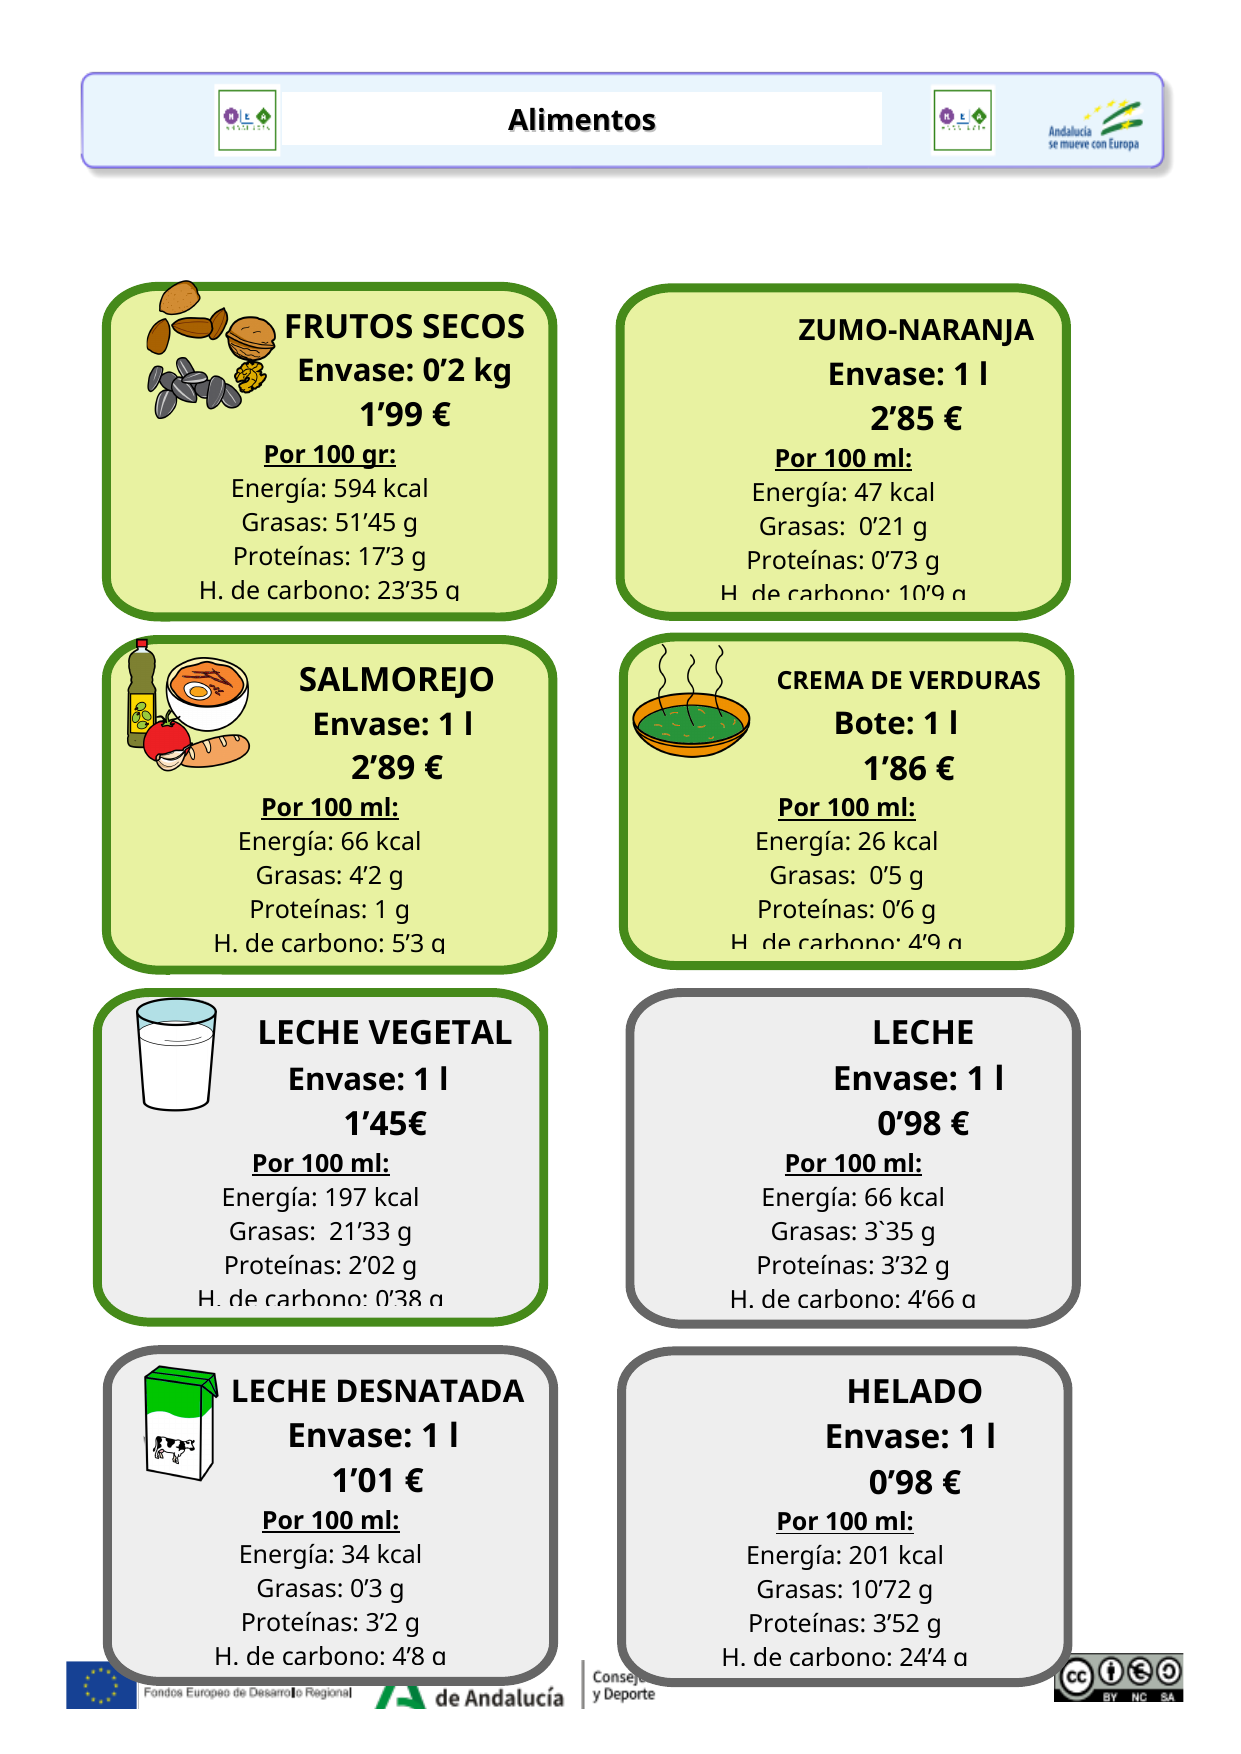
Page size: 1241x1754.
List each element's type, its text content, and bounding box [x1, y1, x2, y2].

text Grasas: 4’2 g [127, 858, 532, 892]
text Grasas: 3`35 g [651, 1213, 1055, 1248]
text H. de carbono: 0’38 g [118, 1282, 523, 1306]
text Envase: 1 l [254, 702, 532, 744]
text H. de carbono: 4’9 g [644, 926, 1049, 949]
text Energía: 34 kcal [128, 1537, 533, 1571]
text Proteínas: 3’2 g [128, 1605, 533, 1639]
text LECHE VEGETAL [239, 1009, 523, 1054]
picture [69, 62, 1190, 185]
text Proteínas: 0’6 g [644, 892, 1049, 926]
picture [141, 1362, 222, 1486]
text LECHE [651, 1009, 1055, 1054]
text Envase: 0’2 kg [278, 348, 532, 391]
text Envase: 1 l [239, 1054, 523, 1100]
text Por 100 ml: [118, 1145, 523, 1179]
text Grasas: 0’5 g [644, 858, 1049, 892]
text Proteínas: 2’02 g [118, 1248, 523, 1282]
text [127, 348, 146, 391]
text 0’98 € [651, 1100, 1055, 1145]
text Por 100 ml: [642, 1504, 1047, 1538]
text FRUTOS SECOS [278, 303, 532, 348]
text 2’89 € [127, 744, 532, 789]
text Proteínas: 0’73 g [641, 543, 1046, 577]
text Bote: 1 l [760, 699, 1049, 744]
text Energía: 26 kcal [644, 824, 1049, 858]
text 1’99 € [127, 391, 532, 436]
picture [122, 632, 254, 773]
text Proteínas: 3’32 g [651, 1248, 1055, 1282]
text 0’98 € [642, 1458, 1047, 1504]
text Grasas: 0’21 g [641, 509, 1046, 543]
text Energía: 594 kcal [127, 471, 532, 504]
text 1’86 € [644, 744, 1049, 790]
text 1’01 € [128, 1457, 533, 1503]
picture [113, 992, 239, 1117]
text Energía: 197 kcal [118, 1179, 523, 1213]
text Grasas: 10’72 g [642, 1572, 1047, 1606]
picture [623, 632, 760, 769]
text Por 100 ml: [651, 1145, 1055, 1179]
text 2’85 € [641, 395, 1046, 441]
text [128, 1412, 141, 1457]
text 1’45€ [118, 1100, 523, 1145]
text H. de carbono: 5’3 g [127, 926, 532, 953]
text H. de carbono: 4’66 g [651, 1282, 1055, 1308]
text Grasas: 51’45 g [127, 504, 532, 539]
text Grasas: 0’3 g [128, 1571, 533, 1605]
text Grasas: 21’33 g [118, 1213, 523, 1248]
text H. de carbono: 23’35 g [127, 573, 532, 600]
text Energía: 201 kcal [642, 1538, 1047, 1572]
text Por 100 ml: [127, 789, 532, 824]
text ZUMO-NARANJA [641, 304, 1046, 350]
text Por 100 ml: [644, 790, 1049, 824]
text H. de carbono: 4’8 g [128, 1639, 533, 1665]
text H. de carbono: 24’4 g [642, 1640, 1047, 1666]
text [128, 1366, 141, 1412]
text Por 100 ml: [641, 441, 1046, 475]
text Por 100 ml: [128, 1503, 533, 1537]
text Envase: 1 l [222, 1412, 533, 1457]
text Proteínas: 1 g [127, 892, 532, 926]
text Envase: 1 l [641, 350, 1046, 395]
text Por 100 gr: [127, 436, 532, 471]
picture [146, 278, 278, 420]
text Envase: 1 l [642, 1413, 1047, 1458]
text CREMA DE VERDURAS [760, 653, 1049, 699]
text [127, 303, 146, 348]
text Envase: 1 l [651, 1054, 1055, 1100]
text HELADO [642, 1368, 1047, 1413]
text SALMOREJO [254, 656, 532, 702]
text Energía: 66 kcal [651, 1179, 1055, 1213]
text Proteínas: 17’3 g [127, 539, 532, 573]
text Proteínas: 3’52 g [642, 1606, 1047, 1640]
text LECHE DESNATADA [222, 1366, 533, 1412]
text Energía: 47 kcal [641, 475, 1046, 509]
text H. de carbono: 10’9 g [641, 577, 1046, 600]
text Energía: 66 kcal [127, 824, 532, 858]
